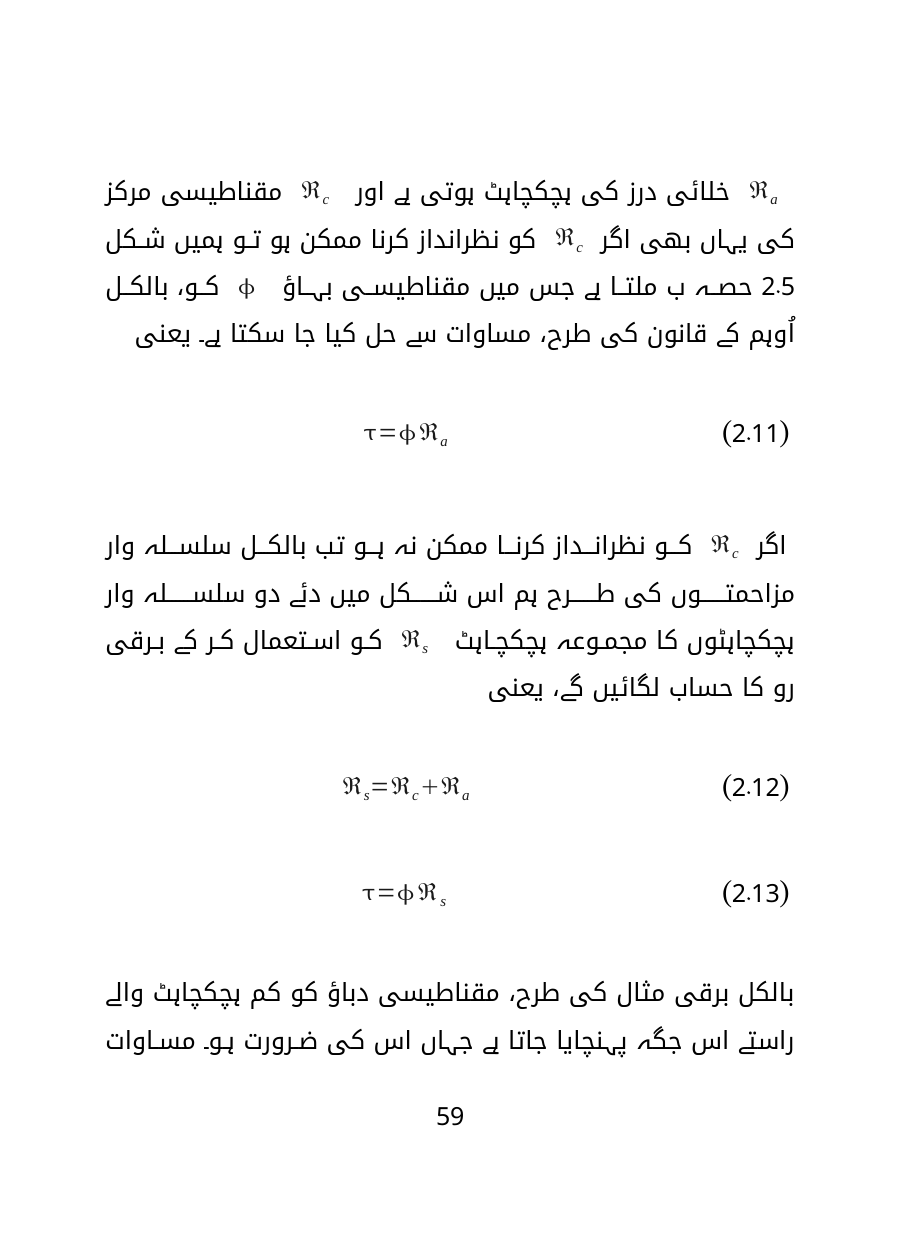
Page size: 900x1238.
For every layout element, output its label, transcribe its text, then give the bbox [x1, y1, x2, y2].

table_header [105, 405, 699, 476]
table_header (2.11) [699, 405, 795, 476]
table_header (2.13) [694, 864, 795, 936]
text یہاں بھی کوشش یہی ہے کہ کسی طرح مقناطیسی دباؤ کو بغیر کم کئے ہچکچاہٹتک پہنچایا جائے۔ عموما خلائی درز کی ہچکچاہٹ ہوتی ہے اور مقناطیسی مرکز کی یہاں بھی اگرکو نظرانداز کرنا ممکن ہو تو ہمیں شکل 2.5 حصہ ب ملتا ہے جس میں مقناطیسی بہاؤ کو، بالکل اُوہم کے قانون کی طرح، مساوات سے حل کیا جا سکتا ہے۔ یعنی [105, 168, 795, 358]
table_header (2.12) [697, 759, 795, 830]
table_header [105, 864, 694, 936]
text اگرکو نظرانداز کرنا ممکن نہ ہو تب بالکل سلسلہ وار مزاحمتوں کی طرح ہم اس شکل میں دئے دو سلسلہ وار ہچکچاہٹوں کا مجموعہ ہچکچاہٹ کو استعمال کر کے برقی رو کا حساب لگائیں گے، یعنی [105, 523, 795, 712]
text بالکل برقی مثال کی طرح، مقناطیسی دباؤ کو کم ہچکچاہٹ والے راستے اس جگہ پہنچایا جاتا ہے جہاں اس کی ضرورت ہو۔ مساوات 2.2 سے ہم دیکھتے ہیں کہ ہچکچاہٹ، مقناطیسی نفوذ پذیریسے منسلک ہے ۔ کو عمومالکھا جاتا ہے جہاں کے برابر ہے۔ لوہا، کچھ دھاتیں اور چند جدید مصنوعی اشیاء ایسی ہیں جن کاہے۔ لہٰذا انہیں کو مقناطیسی دباؤ ایک جگہ سے دوسری جگہ پہنچانے کے لئے استعمال کیا جاتا ہے۔ البتہ کی مقدار اتنی نہیں ہے کہ اس سے بنی سلاخ کی ہچکچاہٹ ہر جگہ نظرانداز کی جا سکے۔ مساوات 2.2 سے ہم دیکھتے ہیں کہ ہچکچاہٹ کم سے کم کرنے کی خاطر رقبہ عمودی تراش زیادہ سے زیادہ رکھنا پڑتا ہے۔ لہٰذا عموما مقناطیسی دباؤ منتقل کرنے کے لئے ایک تار نہیں بلکہ خاصی زیادہ عمودی سطح رکھنے والا راستا درکار ہوتا ہے اور اس راستے کو مقناطیسی مرکز کہتے ہیں۔برقی مشینوں میں مقناطیسی مرکز باریک چادر یا پتری کو تہ در تہ رکھ کر بنایا جاتا ہے۔ مقناطیسی مرکز کے بارے میں ہم حصہ 2.8 میں مزید دیکھیں گے۔ [105, 969, 795, 1064]
table_header [105, 759, 697, 830]
